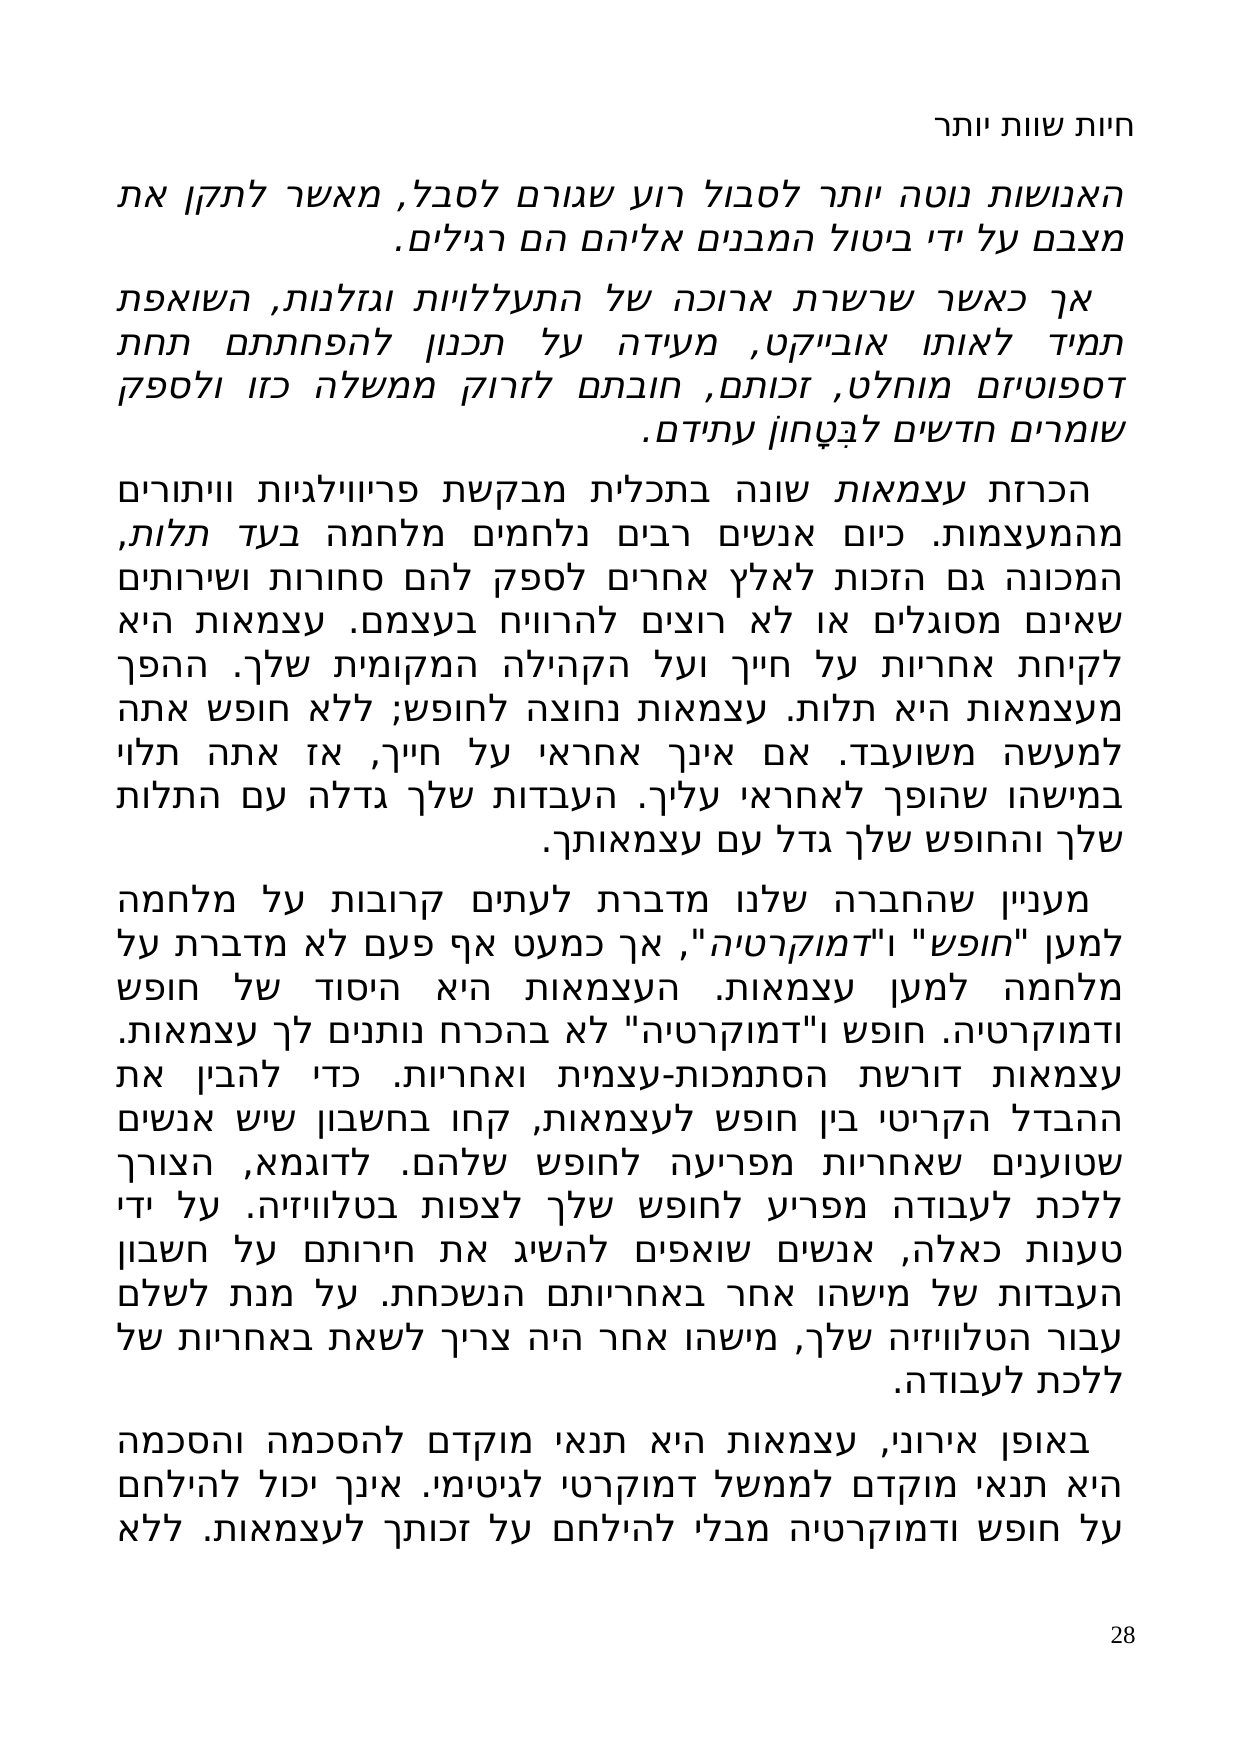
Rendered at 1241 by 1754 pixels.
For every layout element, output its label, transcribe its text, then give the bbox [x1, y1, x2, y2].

text מעניין שהחברה שלנו מדברת לעתים קרובות על מלחמה למען "חופש" ו"דמוקרטיה", אך כמעט אף פעם לא מדברת על מלחמה למען עצמאות. העצמאות היא היסוד של חופש ודמוקרטיה. חופש ו"דמוקרטיה" לא בהכרח נותנים לך עצמאות. עצמאות דורשת הסתמכות-עצמית ואחריות. כדי להבין את ההבדל הקריטי בין חופש לעצמאות, קחו בחשבון שיש אנשים שטוענים שאחריות מפריעה לחופש שלהם. לדוגמא, הצורך ללכת לעבודה מפריע לחופש שלך לצפות בטלוויזיה. על ידי טענות כאלה, אנשים שואפים להשיג את חירותם על חשבון העבדות של מישהו אחר באחריותם הנשכחת. על מנת לשלם עבור הטלוויזיה שלך, מישהו אחר היה צריך לשאת באחריות של ללכת לעבודה. [116, 877, 1124, 1402]
text הכרזת עצמאות שונה בתכלית מבקשת פריווילגיות וויתורים מהמעצמות. כיום אנשים רבים נלחמים מלחמה בעד תלות, המכונה גם הזכות לאלץ אחרים לספק להם סחורות ושירותים שאינם מסוגלים או לא רוצים להרוויח בעצמם. עצמאות היא לקיחת אחריות על חייך ועל הקהילה המקומית שלך. ההפך מעצמאות היא תלות. עצמאות נחוצה לחופש; ללא חופש אתה למעשה משועבד. אם אינך אחראי על חייך, אז אתה תלוי במישהו שהופך לאחראי עליך. העבדות שלך גדלה עם התלות שלך והחופש שלך גדל עם עצמאותך. [116, 467, 1124, 861]
text באופן אירוני, עצמאות היא תנאי מוקדם להסכמה והסכמה היא תנאי מוקדם לממשל דמוקרטי לגיטימי. אינך יכול להילחם על חופש ודמוקרטיה מבלי להילחם על זכותך לעצמאות. ללא [116, 1419, 1124, 1550]
text האנושות נוטה יותר לסבול רוע שגורם לסבל, מאשר לתקן את מצבם על ידי ביטול המבנים אליהם הם רגילים. [116, 172, 1124, 260]
text אך כאשר שרשרת ארוכה של התעללויות וגזלנות, השואפת תמיד לאותו אובייקט, מעידה על תכנון להפחתתם תחת דספוטיזם מוחלט, זכותם, חובתם לזרוק ממשלה כזו ולספק שומרים חדשים לבִּטָחוֹן עתידם. [116, 276, 1124, 451]
